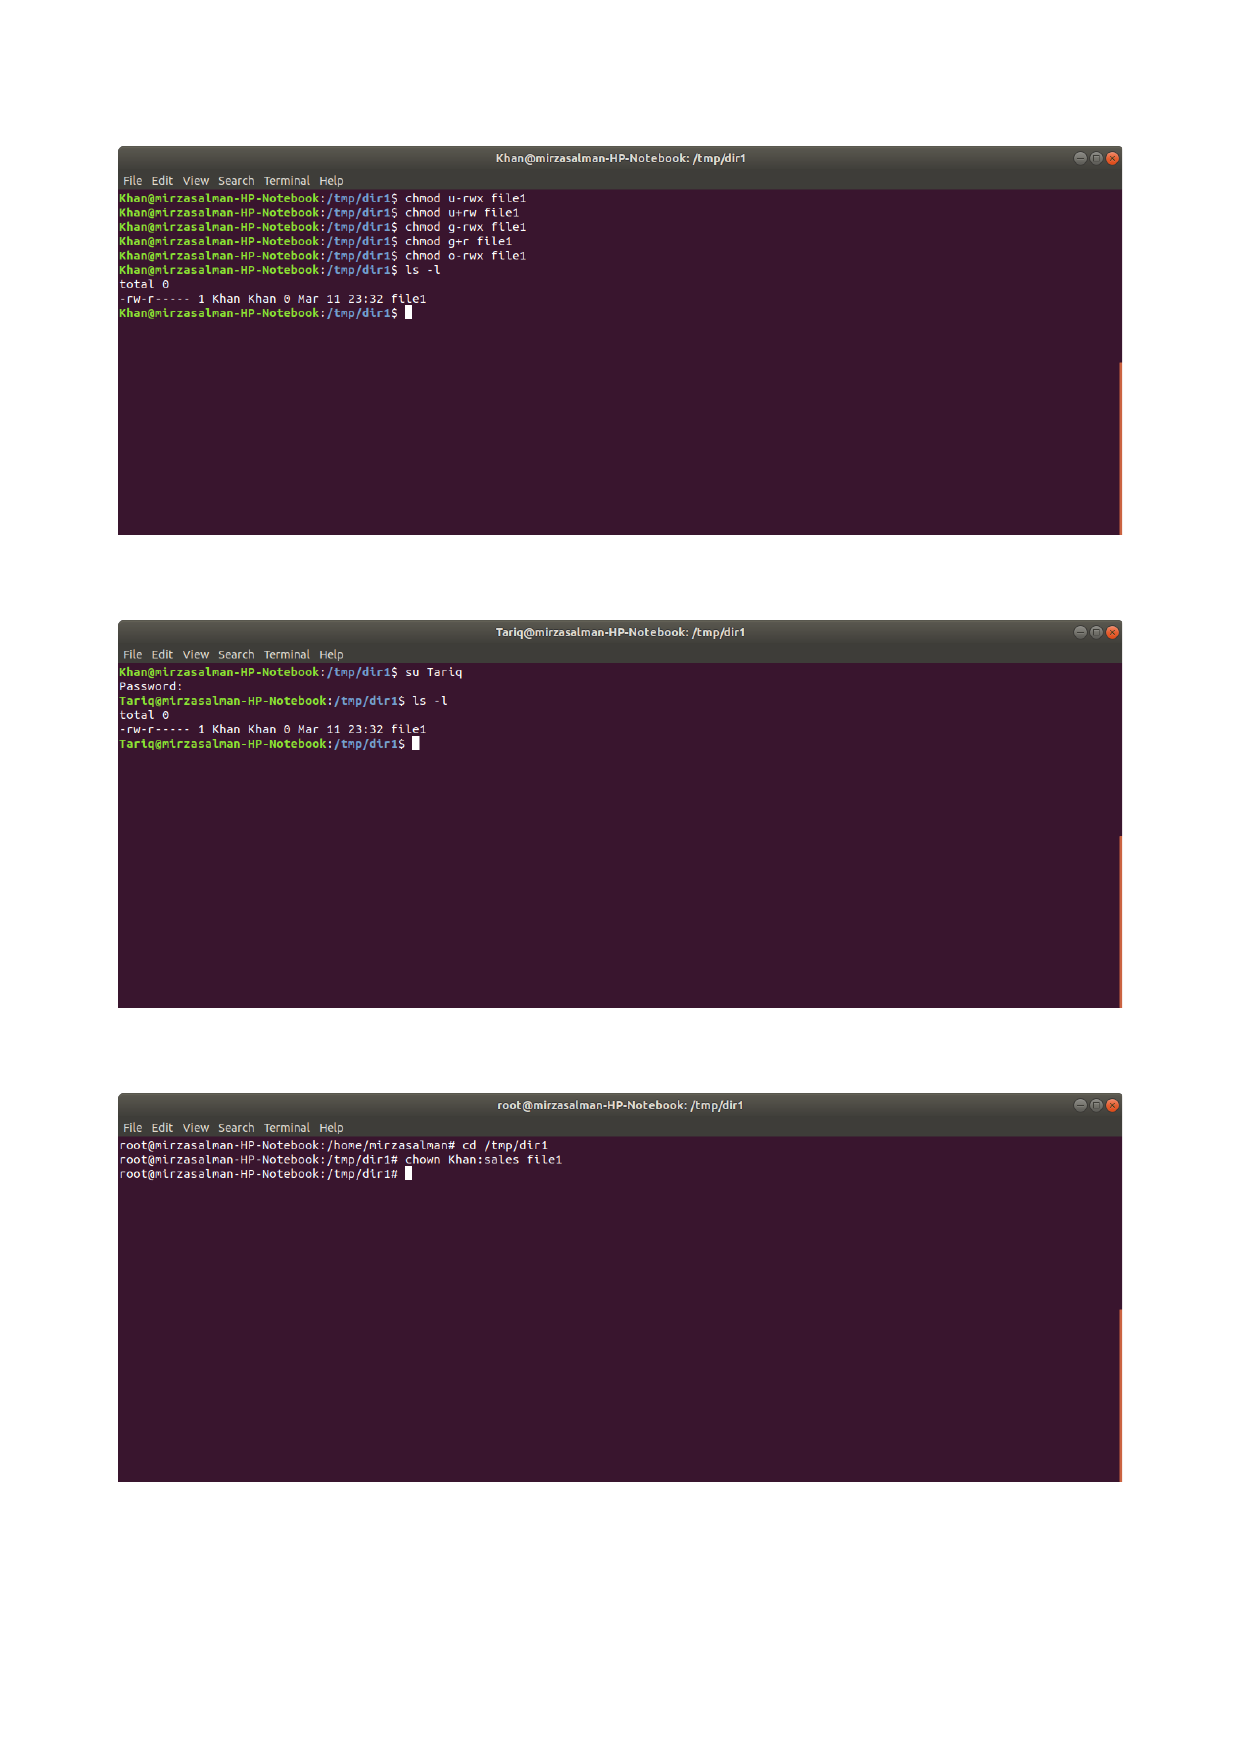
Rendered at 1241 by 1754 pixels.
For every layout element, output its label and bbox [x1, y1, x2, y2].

picture [118, 1093, 1123, 1482]
picture [118, 620, 1123, 1008]
picture [118, 146, 1123, 535]
